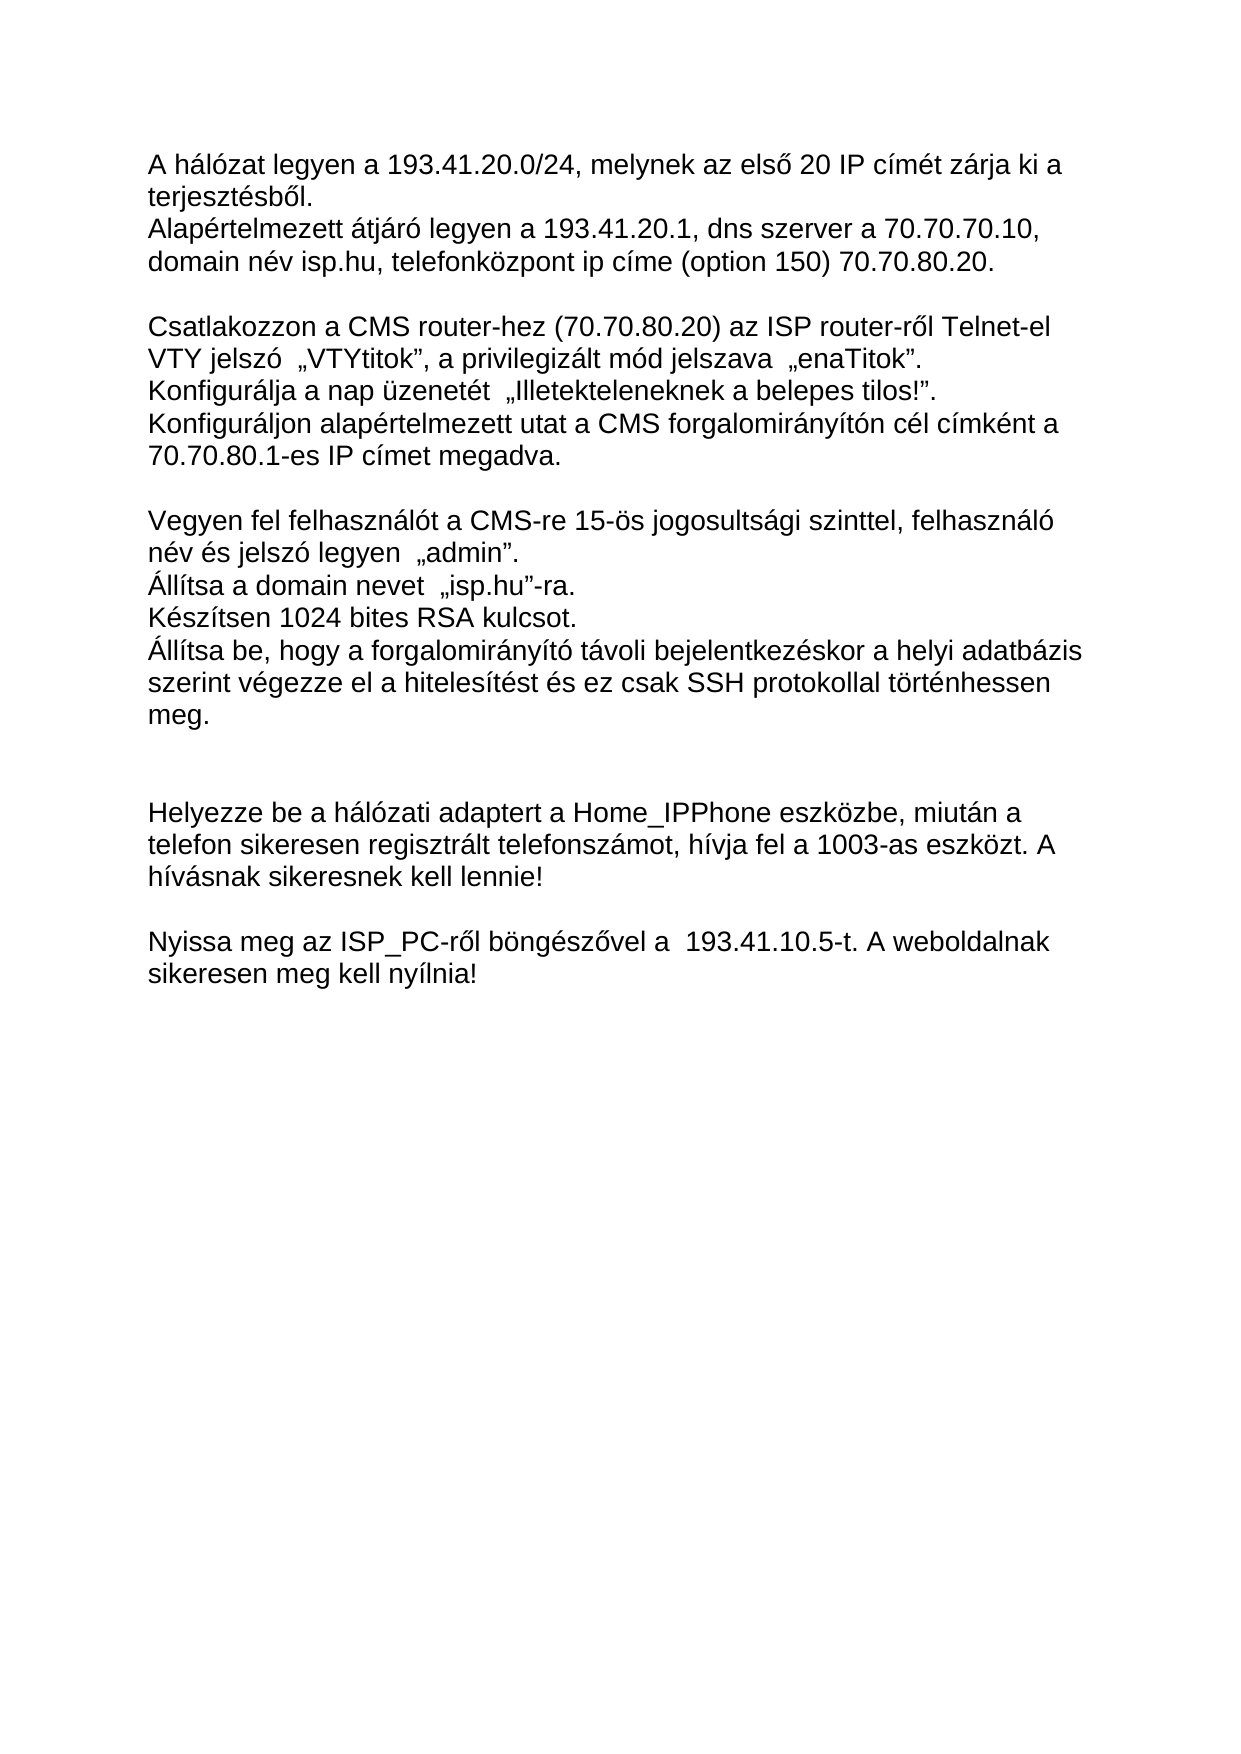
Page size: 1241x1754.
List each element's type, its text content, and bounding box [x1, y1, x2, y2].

text Konfiguráljon alapértelmezett utat a CMS forgalomirányítón cél címként a 70.70.80.1-es IP címet megadva. [148, 407, 1093, 472]
text Helyezze be a hálózati adaptert a Home_IPPhone eszközbe, miután a telefon sikeresen regisztrált telefonszámot, hívja fel a 1003-as eszközt. A hívásnak sikeresnek kell lennie! [148, 796, 1093, 893]
text Állítsa be, hogy a forgalomirányító távoli bejelentkezéskor a helyi adatbázis szerint végezze el a hitelesítést és ez csak SSH protokollal történhessen meg. [148, 633, 1093, 731]
text Vegyen fel felhasználót a CMS-re 15-ös jogosultsági szinttel, felhasználó név és jelszó legyen „admin”. [148, 504, 1093, 569]
text A hálózat legyen a 193.41.20.0/24, melynek az első 20 IP címét zárja ki a terjesztésből. [148, 148, 1093, 212]
text Készítsen 1024 bites RSA kulcsot. [148, 601, 1093, 633]
text Alapértelmezett átjáró legyen a 193.41.20.1, dns szerver a 70.70.70.10, domain név isp.hu, telefonközpont ip címe (option 150) 70.70.80.20. [148, 212, 1093, 277]
text Nyissa meg az ISP_PC-ről böngészővel a 193.41.10.5-t. A weboldalnak sikeresen meg kell nyílnia! [148, 925, 1093, 990]
text Állítsa a domain nevet „isp.hu”-ra. [148, 569, 1093, 601]
text Csatlakozzon a CMS router-hez (70.70.80.20) az ISP router-ről Telnet-el VTY jelszó „VTYtitok”, a privilegizált mód jelszava „enaTitok”. [148, 309, 1093, 374]
text Konfigurálja a nap üzenetét „Illetekteleneknek a belepes tilos!”. [148, 374, 1093, 407]
